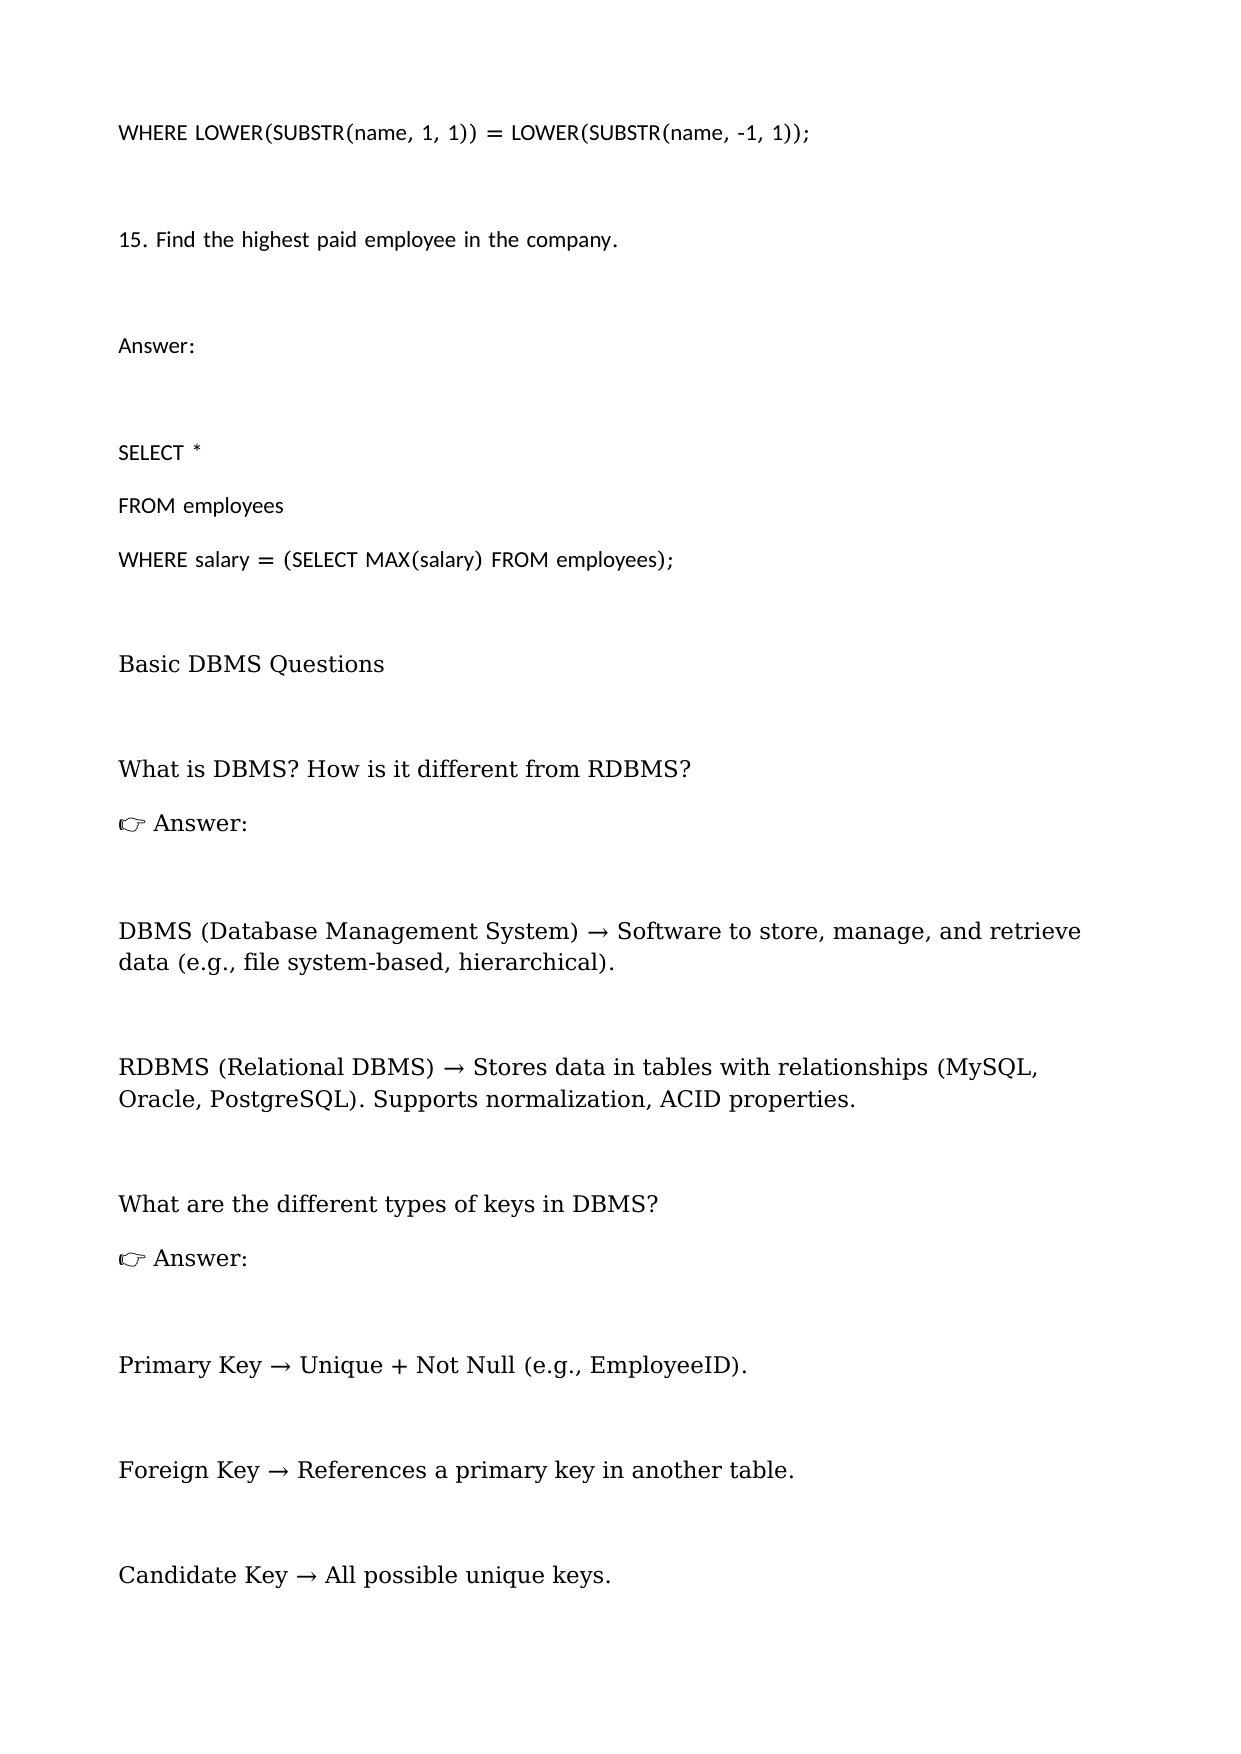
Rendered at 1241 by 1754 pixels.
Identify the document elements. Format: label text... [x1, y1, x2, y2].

text Foreign Key → References a primary key in another table. [118, 1456, 1122, 1483]
text Basic DBMS Questions [118, 650, 1122, 678]
text 👉 Answer: [118, 807, 1122, 839]
text 👉 Answer: [118, 1242, 1122, 1273]
text FROM employees [118, 491, 1122, 519]
text What is DBMS? How is it different from RDBMS? [118, 755, 1122, 782]
text DBMS (Database Management System) → Software to store, manage, and retrieve data (e.g., file system-based, hierarchical). [118, 917, 1122, 976]
text 15. Find the highest paid employee in the company. [118, 224, 1122, 253]
text WHERE salary = (SELECT MAX(salary) FROM employees); [118, 544, 1122, 573]
text Primary Key → Unique + Not Null (e.g., EmployeeID). [118, 1351, 1122, 1378]
text Answer: [118, 331, 1122, 359]
text What are the different types of keys in DBMS? [118, 1189, 1122, 1217]
text SELECT * [118, 437, 1122, 466]
text RDBMS (Relational DBMS) → Stores data in tables with relationships (MySQL, Oracle, PostgreSQL). Supports normalization, ACID properties. [118, 1053, 1122, 1112]
text Candidate Key → All possible unique keys. [118, 1560, 1122, 1588]
text WHERE LOWER(SUBSTR(name, 1, 1)) = LOWER(SUBSTR(name, -1, 1)); [118, 118, 1122, 147]
